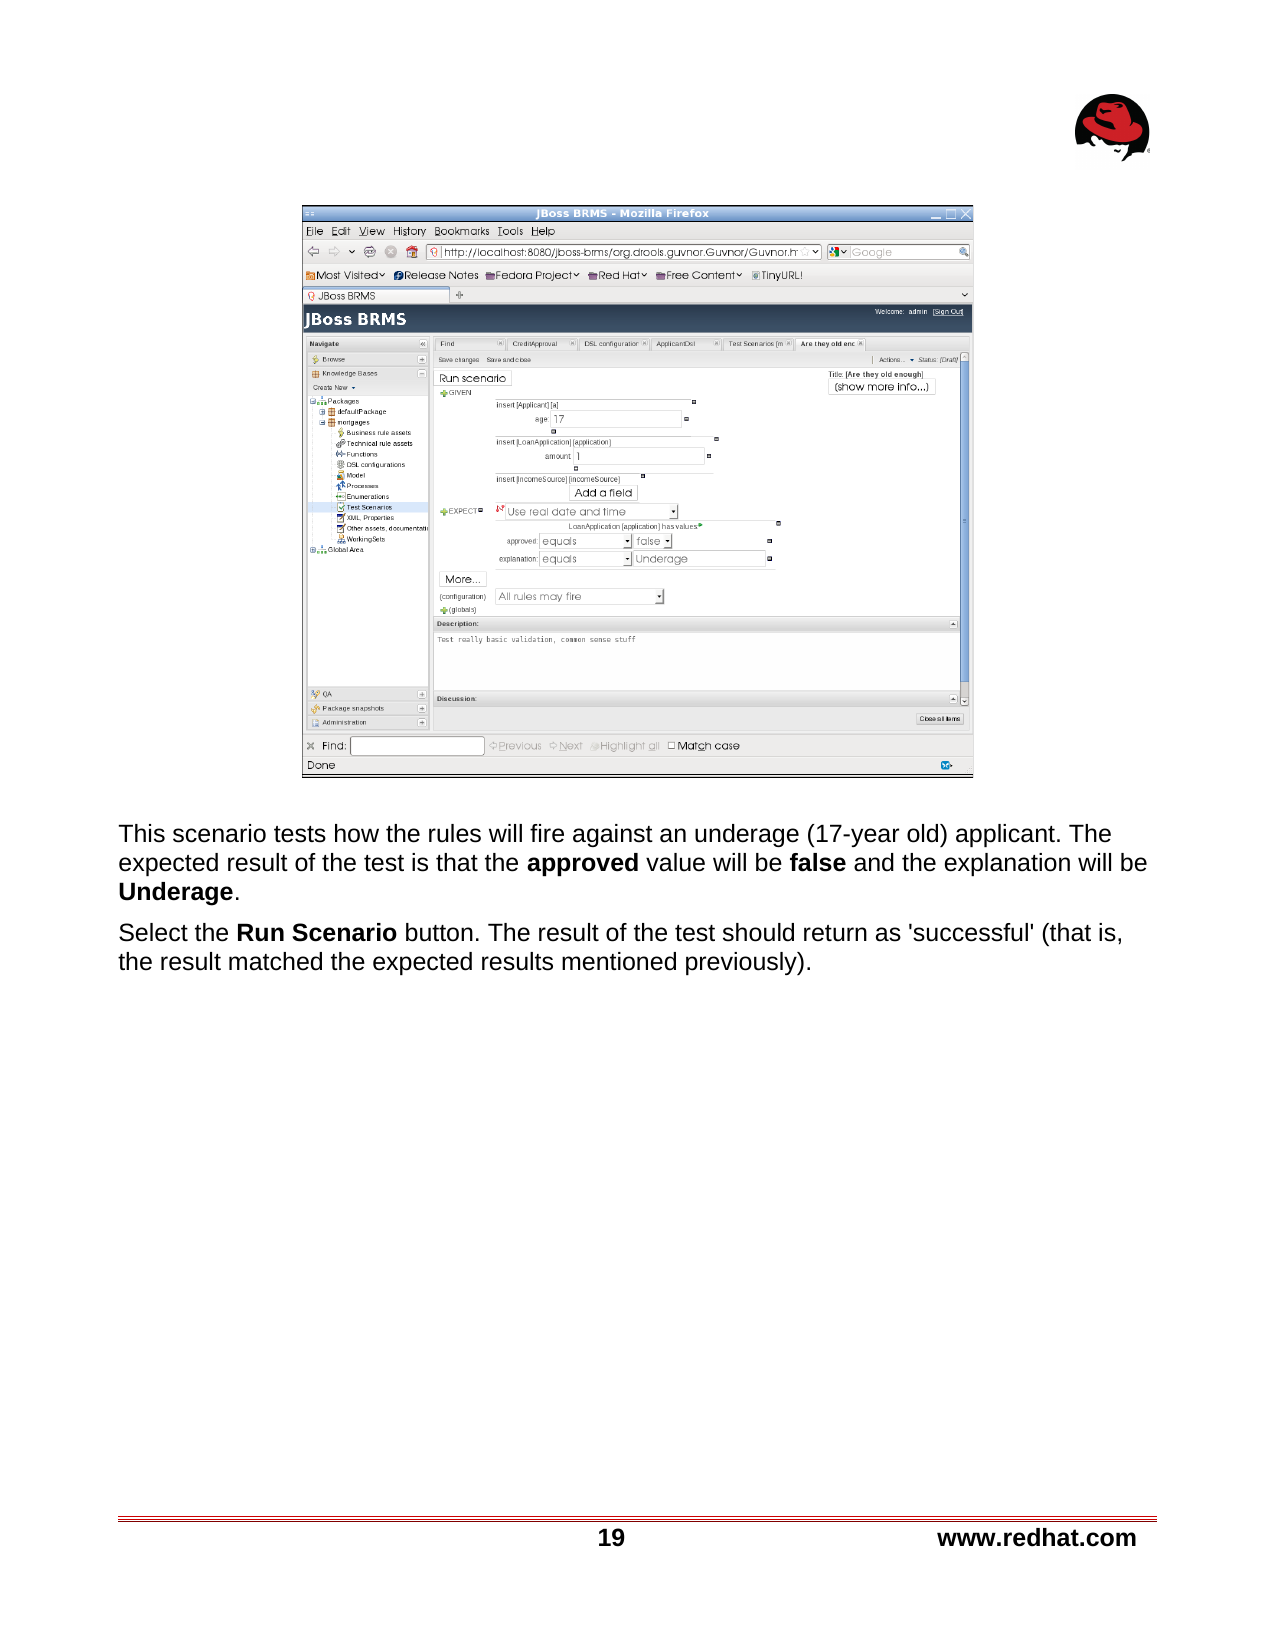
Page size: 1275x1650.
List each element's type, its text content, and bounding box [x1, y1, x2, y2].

picture [1075, 94, 1150, 170]
text This scenario tests how the rules will fire against an underage (17-year old) applicant. The expected result of the test is that the approved value will be false and the explanation will be Underage. [118, 819, 1157, 905]
text Select the Run Scenario button. The result of the test should return as 'successful' (that is, the result matched the expected results mentioned previously). [118, 918, 1157, 975]
picture [302, 205, 974, 778]
